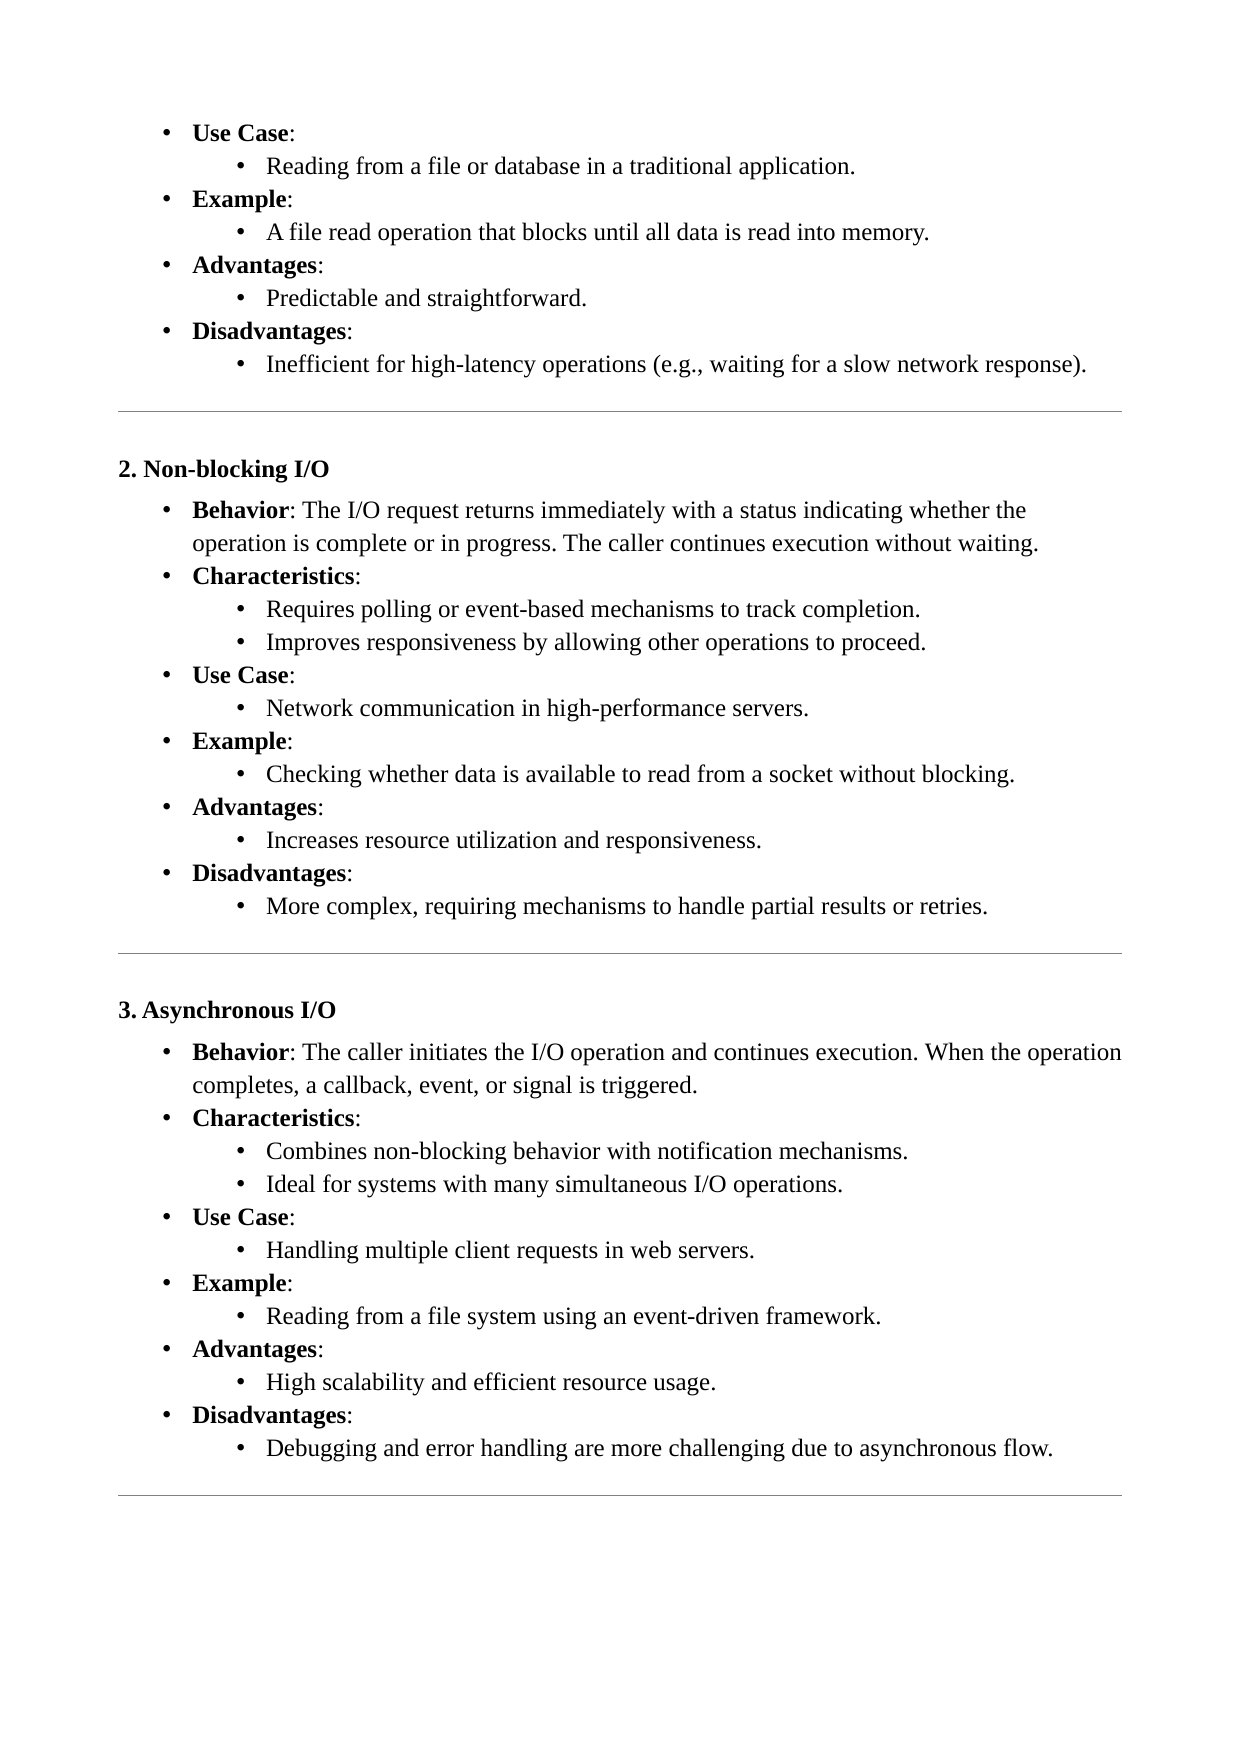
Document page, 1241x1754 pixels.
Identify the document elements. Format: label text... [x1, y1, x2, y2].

list Debugging and error handling are more challenging due to asynchronous flow. [236, 1433, 1122, 1462]
list Combines non-blocking behavior with notification mechanisms. [236, 1136, 1122, 1164]
list Network communication in high-performance servers. [236, 693, 1122, 722]
list Reading from a file or database in a traditional application. [236, 151, 1122, 180]
list Inefficient for high-latency operations (e.g., waiting for a slow network response). [236, 349, 1122, 378]
list Advantages: [162, 1334, 1122, 1363]
list A file read operation that blocks until all data is read into memory. [236, 217, 1122, 246]
list Behavior: The I/O request returns immediately with a status indicating whether the operation is complete or in progress. The caller continues execution without waiting. [162, 495, 1122, 557]
subtitle 3. Asynchronous I/O [118, 996, 1122, 1024]
list Behavior: The caller initiates the I/O operation and continues execution. When the operation completes, a callback, event, or signal is triggered. [162, 1037, 1122, 1098]
list Improves responsiveness by allowing other operations to proceed. [236, 627, 1122, 656]
list Use Case: [162, 1202, 1122, 1231]
subtitle 2. Non-blocking I/O [118, 454, 1122, 482]
list Use Case: [162, 118, 1122, 147]
list Disadvantages: [162, 858, 1122, 887]
list Advantages: [162, 250, 1122, 279]
list Characteristics: [162, 561, 1122, 590]
list Characteristics: [162, 1103, 1122, 1132]
list More complex, requiring mechanisms to handle partial results or retries. [236, 891, 1122, 920]
list Requires polling or event-based mechanisms to track completion. [236, 594, 1122, 623]
list Increases resource utilization and responsiveness. [236, 825, 1122, 854]
list Reading from a file system using an event-driven framework. [236, 1301, 1122, 1330]
list Disadvantages: [162, 316, 1122, 345]
list Example: [162, 184, 1122, 213]
list Use Case: [162, 660, 1122, 689]
list Disadvantages: [162, 1400, 1122, 1429]
list Example: [162, 1268, 1122, 1297]
list Advantages: [162, 792, 1122, 821]
list High scalability and efficient resource usage. [236, 1367, 1122, 1396]
list Checking whether data is available to read from a socket without blocking. [236, 759, 1122, 788]
list Handling multiple client requests in web servers. [236, 1235, 1122, 1264]
list Predictable and straightforward. [236, 283, 1122, 312]
list Ideal for systems with many simultaneous I/O operations. [236, 1169, 1122, 1198]
list Example: [162, 726, 1122, 755]
